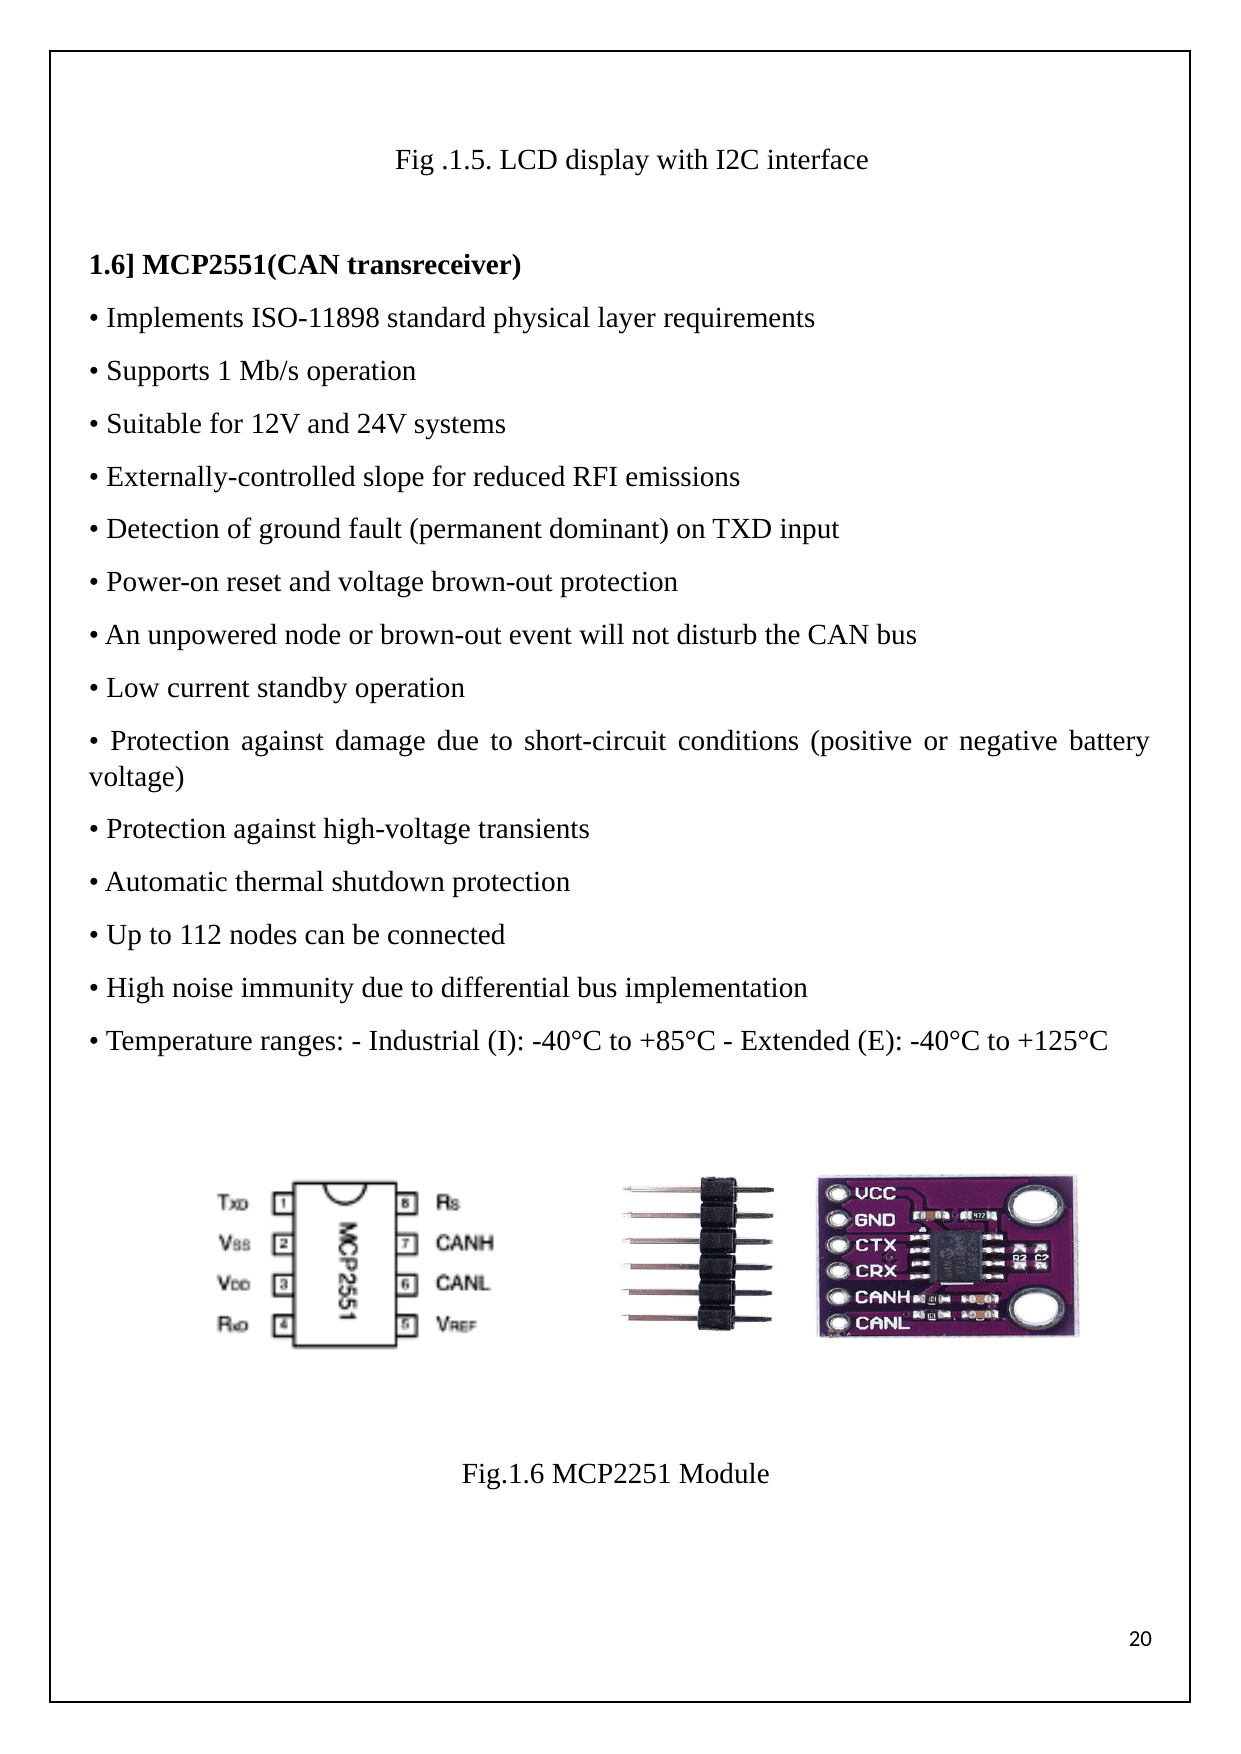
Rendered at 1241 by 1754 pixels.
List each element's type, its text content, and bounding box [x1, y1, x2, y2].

text • Protection against damage due to short-circuit conditions (positive or negative battery voltage) [89, 723, 1152, 792]
text • Externally-controlled slope for reduced RFI emissions [89, 459, 1152, 492]
text • Up to 112 nodes can be connected [89, 917, 1152, 951]
text • Protection against high-voltage transients [89, 812, 1152, 845]
text • Supports 1 Mb/s operation [89, 353, 1152, 387]
text • Low current standby operation [89, 670, 1152, 703]
text Fig.1.6 MCP2251 Module [89, 1457, 1152, 1490]
text Fig .1.5. LCD display with I2C interface [314, 142, 1152, 175]
text • An unpowered node or brown-out event will not disturb the CAN bus [89, 617, 1152, 651]
text 1.6] MCP2551(CAN transreceiver) [89, 247, 1152, 281]
text • Automatic thermal shutdown protection [89, 864, 1152, 898]
picture [157, 1111, 536, 1412]
text • Suitable for 12V and 24V systems [89, 406, 1152, 439]
text • Power-on reset and voltage brown-out protection [89, 564, 1152, 598]
picture [615, 1077, 1092, 1432]
text • Temperature ranges: - Industrial (I): -40°C to +85°C - Extended (E): -40°C to +125°C [89, 1023, 1152, 1056]
text • Detection of ground fault (permanent dominant) on TXD input [89, 511, 1152, 545]
text • High noise immunity due to differential bus implementation [89, 970, 1152, 1004]
text • Implements ISO-11898 standard physical layer requirements [89, 300, 1152, 334]
